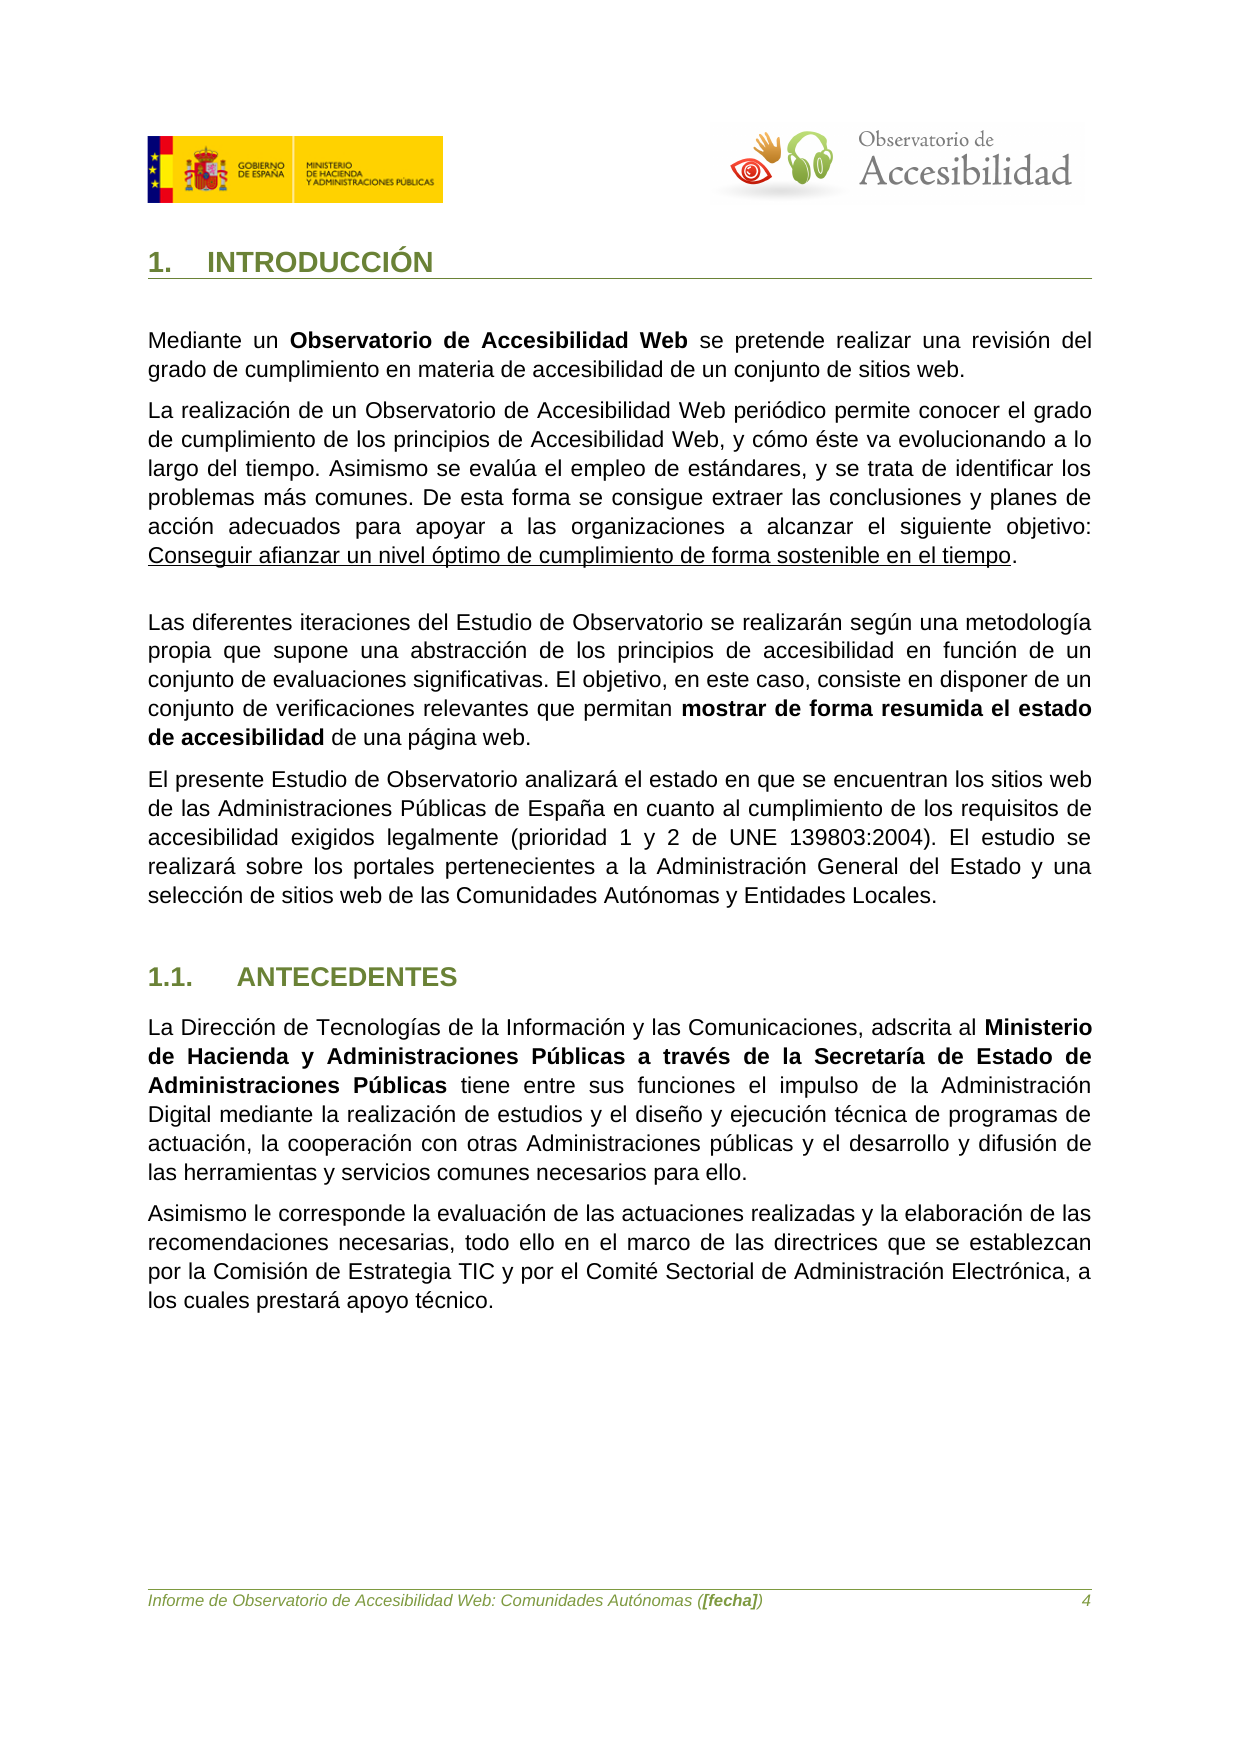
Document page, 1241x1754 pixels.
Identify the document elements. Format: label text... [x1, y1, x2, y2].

text La realización de un Observatorio de Accesibilidad Web periódico permite conocer el grado de cumplimiento de los principios de Accesibilidad Web, y cómo éste va evolucionando a lo largo del tiempo. Asimismo se evalúa el empleo de estándares, y se trata de identificar los problemas más comunes. De esta forma se consigue extraer las conclusiones y planes de acción adecuados para apoyar a las organizaciones a alcanzar el siguiente objetivo: Conseguir afianzar un nivel óptimo de cumplimiento de forma sostenible en el tiempo. [148, 397, 1092, 568]
text La Dirección de Tecnologías de la Información y las Comunicaciones, adscrita al Ministerio de Hacienda y Administraciones Públicas a través de la Secretaría de Estado de Administraciones Públicas tiene entre sus funciones el impulso de la Administración Digital mediante la realización de estudios y el diseño y ejecución técnica de programas de actuación, la cooperación con otras Administraciones públicas y el desarrollo y difusión de las herramientas y servicios comunes necesarios para ello. [148, 1014, 1092, 1185]
text Mediante un Observatorio de Accesibilidad Web se pretende realizar una revisión del grado de cumplimiento en materia de accesibilidad de un conjunto de sitios web. [148, 327, 1092, 382]
text Asimismo le corresponde la evaluación de las actuaciones realizadas y la elaboración de las recomendaciones necesarias, todo ello en el marco de las directrices que se establezcan por la Comisión de Estrategia TIC y por el Comité Sectorial de Administración Electrónica, a los cuales prestará apoyo técnico. [148, 1200, 1092, 1313]
list Introducción [148, 245, 1092, 278]
picture [147, 136, 443, 203]
text Las diferentes iteraciones del Estudio de Observatorio se realizarán según una metodología propia que supone una abstracción de los principios de accesibilidad en función de un conjunto de evaluaciones significativas. El objetivo, en este caso, consiste en disponer de un conjunto de verificaciones relevantes que permitan mostrar de forma resumida el estado de accesibilidad de una página web. [148, 608, 1092, 751]
picture [710, 122, 1086, 205]
text El presente Estudio de Observatorio analizará el estado en que se encuentran los sitios web de las Administraciones Públicas de España en cuanto al cumplimiento de los requisitos de accesibilidad exigidos legalmente (prioridad 1 y 2 de UNE 139803:2004). El estudio se realizará sobre los portales pertenecientes a la Administración General del Estado y una selección de sitios web de las Comunidades Autónomas y Entidades Locales. [148, 766, 1092, 908]
list Antecedentes [148, 961, 1092, 992]
